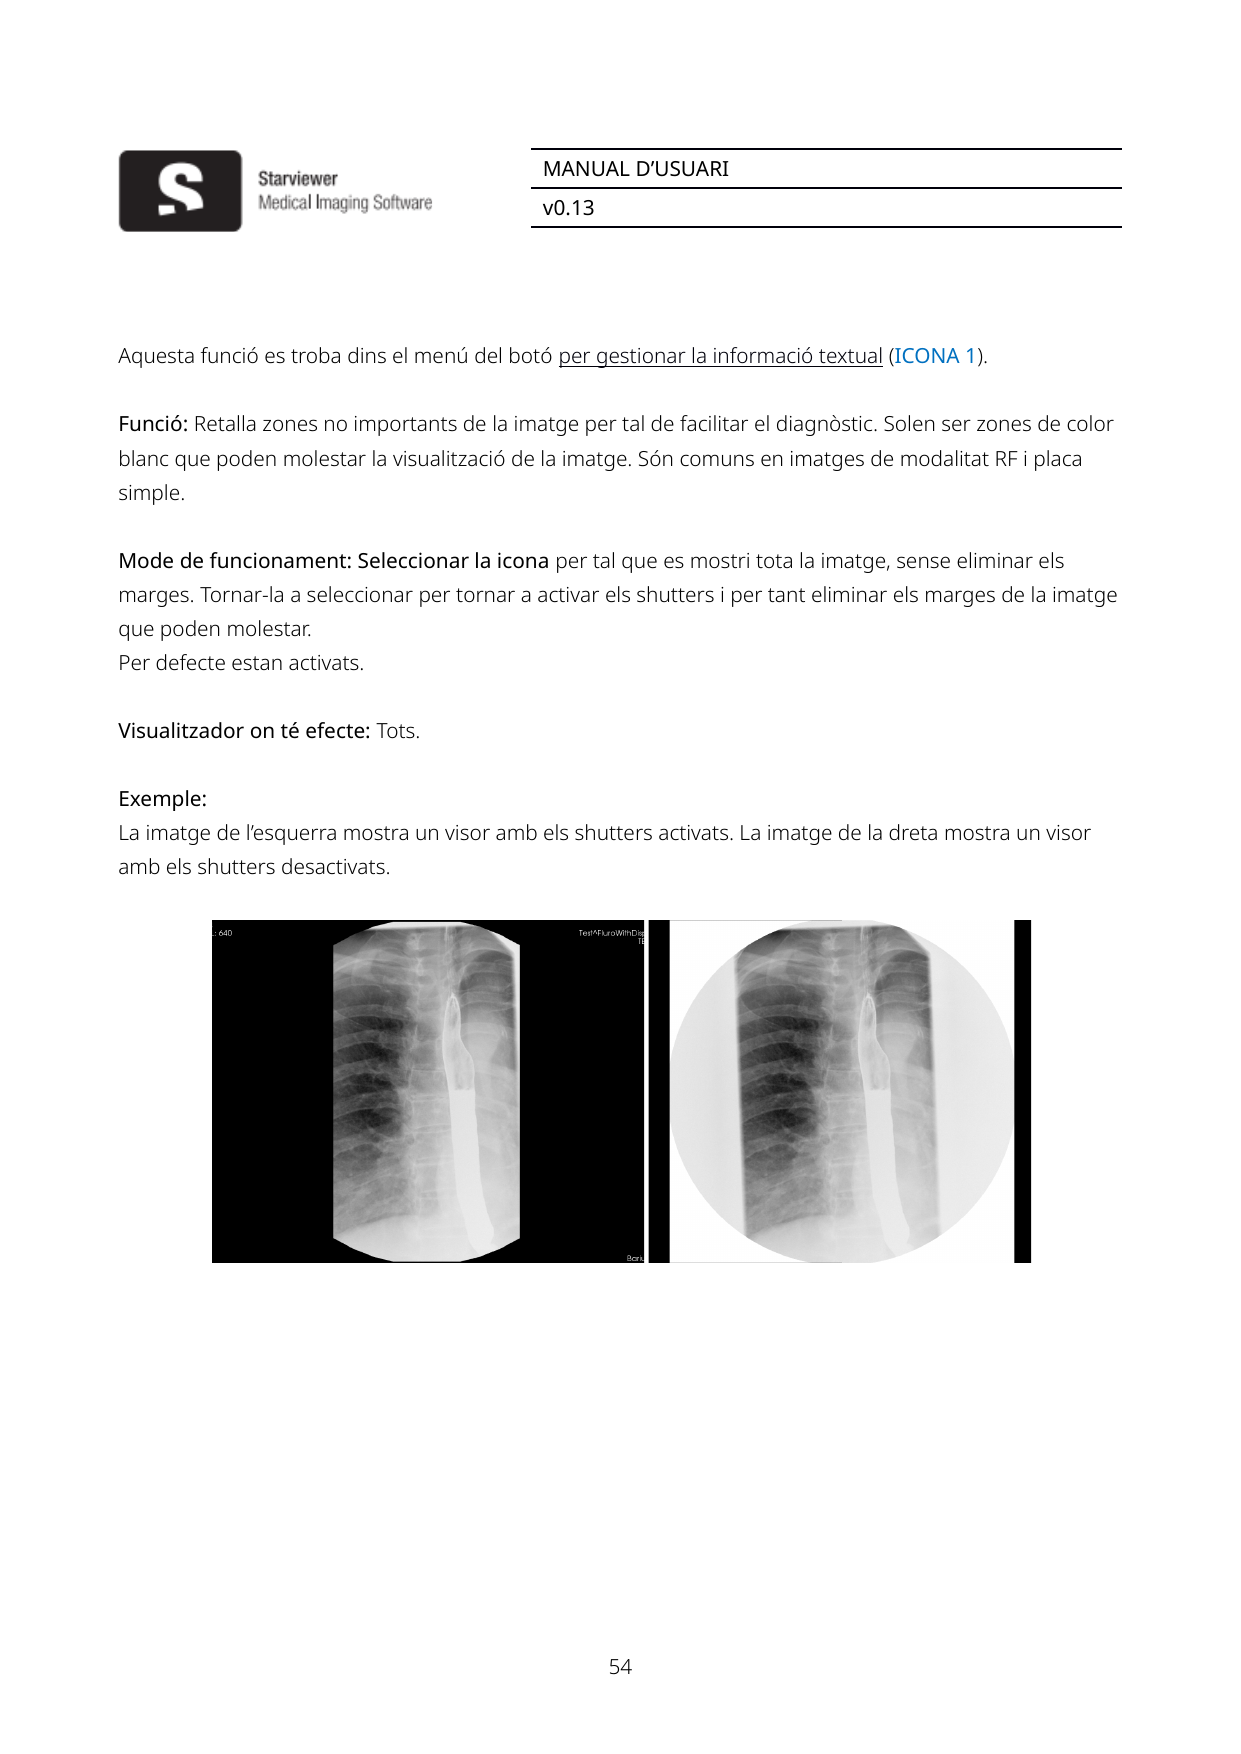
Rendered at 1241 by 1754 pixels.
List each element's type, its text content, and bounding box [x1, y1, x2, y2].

picture [212, 920, 645, 1263]
text La imatge de l’esquerra mostra un visor amb els shutters activats. La imatge de la dreta mostra un visor amb els shutters desactivats. [118, 818, 1122, 881]
text Per defecte estan activats. [118, 648, 1122, 676]
text Aquesta funció es troba dins el menú del botó per gestionar la informació textual (ICONA 1). [118, 341, 1122, 370]
text Exemple: [118, 784, 1122, 813]
text Mode de funcionament: Seleccionar la icona per tal que es mostri tota la imatge, sense eliminar els marges. Tornar-la a seleccionar per tornar a activar els shutters i per tant eliminar els marges de la imatge que poden molestar. [118, 546, 1122, 642]
picture [648, 920, 1032, 1263]
text Funció: Retalla zones no importants de la imatge per tal de facilitar el diagnòstic. Solen ser zones de color blanc que poden molestar la visualització de la imatge. Són comuns en imatges de modalitat RF i placa simple. [118, 409, 1122, 506]
text Visualitzador on té efecte: Tots. [118, 716, 1122, 744]
